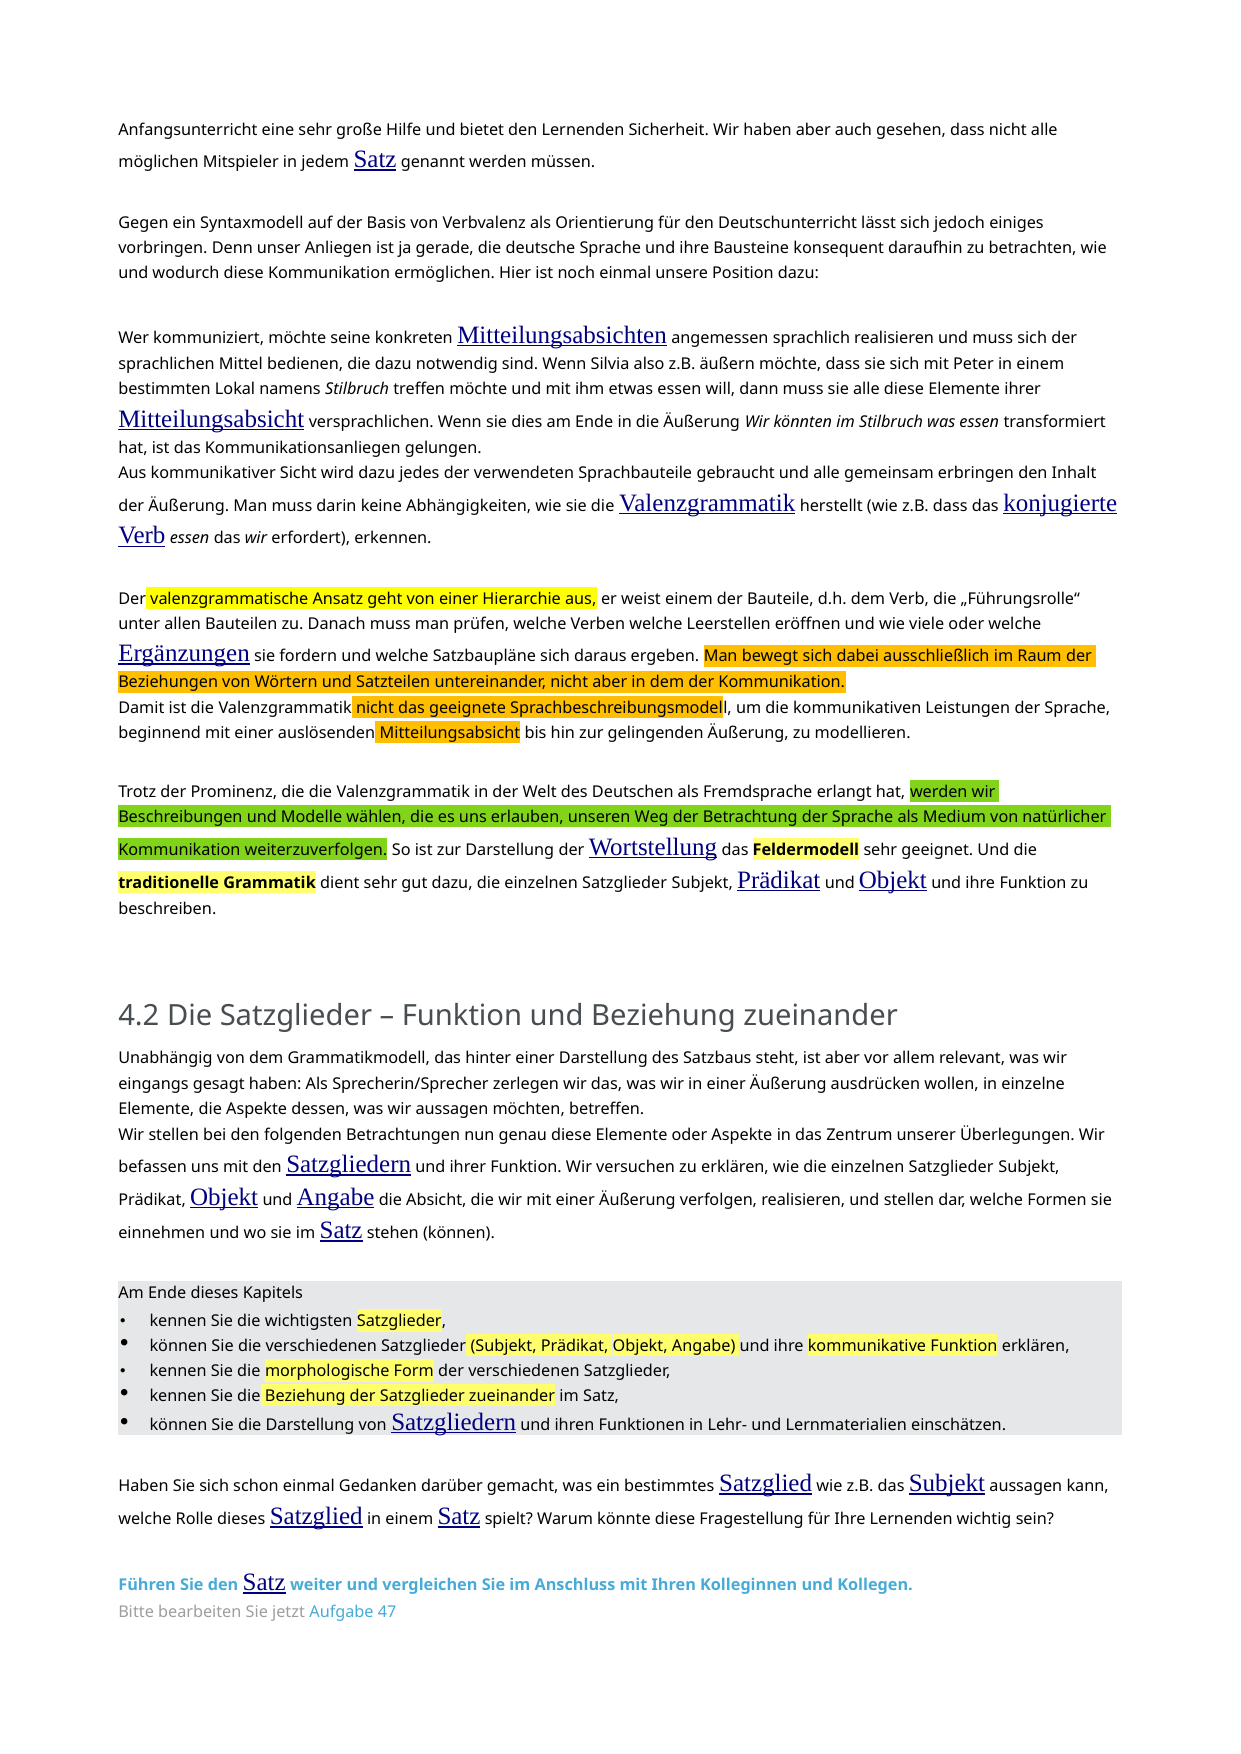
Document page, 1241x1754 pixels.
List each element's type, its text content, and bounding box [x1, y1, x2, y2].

text Bitte bearbeiten Sie jetzt Aufgabe 47 [118, 1600, 1122, 1623]
text Der valenzgrammatische Ansatz geht von einer Hierarchie aus, er weist einem der Bauteile, d.h. dem Verb, die „Führungsrolle“ unter allen Bauteilen zu. Danach muss man prüfen, welche Verben welche Leerstellen eröffnen und wie viele oder welche Ergänzungen sie fordern und welche Satzbaupläne sich daraus ergeben. Man bewegt sich dabei ausschließlich im Raum der Beziehungen von Wörtern und Satzteilen untereinander, nicht aber in dem der Kommunikation. [118, 587, 1122, 693]
subtitle 4.2 Die Satzglieder – Funktion und Beziehung zueinander [118, 994, 1122, 1034]
text Trotz der Prominenz, die die Valenzgrammatik in der Welt des Deutschen als Fremdsprache erlangt hat, werden wir Beschreibungen und Modelle wählen, die es uns erlauben, unseren Weg der Betrachtung der Sprache als Medium von natürlicher Kommunikation weiterzuverfolgen. So ist zur Darstellung der Wortstellung das Feldermodell sehr geeignet. Und die traditionelle Grammatik dient sehr gut dazu, die einzelnen Satzglieder Subjekt, Prädikat und Objekt und ihre Funktion zu beschreiben. [118, 780, 1122, 919]
text Unabhängig von dem Grammatikmodell, das hinter einer Darstellung des Satzbaus steht, ist aber vor allem relevant, was wir eingangs gesagt haben: Als Sprecherin/Sprecher zerlegen wir das, was wir in einer Äußerung ausdrücken wollen, in einzelne Elemente, die Aspekte dessen, was wir aussagen möchten, betreffen. [118, 1046, 1122, 1119]
text Am Ende dieses Kapitels [118, 1281, 1122, 1303]
list können Sie die verschiedenen Satzglieder (Subjekt, Prädikat, Objekt, Angabe) und ihre kommunikative Funktion erklären, [120, 1332, 1122, 1357]
text Haben Sie sich schon einmal Gedanken darüber gemacht, was ein bestimmtes Satzglied wie z.B. das Subjekt aussagen kann, welche Rolle dieses Satzglied in einem Satz spielt? Warum könnte diese Fragestellung für Ihre Lernenden wichtig sein? [118, 1468, 1122, 1530]
text Anfangsunterricht eine sehr große Hilfe und bietet den Lernenden Sicherheit. Wir haben aber auch gesehen, dass nicht alle möglichen Mitspieler in jedem Satz genannt werden müssen. [118, 118, 1122, 173]
list können Sie die Darstellung von Satzgliedern und ihren Funktionen in Lehr- und Lernmaterialien einschätzen. [120, 1407, 1122, 1435]
text Wir stellen bei den folgenden Betrachtungen nun genau diese Elemente oder Aspekte in das Zentrum unserer Überlegungen. Wir befassen uns mit den Satzgliedern und ihrer Funktion. Wir versuchen zu erklären, wie die einzelnen Satzglieder Subjekt, Prädikat, Objekt und Angabe die Absicht, die wir mit einer Äußerung verfolgen, realisieren, und stellen dar, welche Formen sie einnehmen und wo sie im Satz stehen (können). [118, 1123, 1122, 1244]
text Wer kommuniziert, möchte seine konkreten Mitteilungsabsichten angemessen sprachlich realisieren und muss sich der sprachlichen Mittel bedienen, die dazu notwendig sind. Wenn Silvia also z.B. äußern möchte, dass sie sich mit Peter in einem bestimmten Lokal namens Stilbruch treffen möchte und mit ihm etwas essen will, dann muss sie alle diese Elemente ihrer Mitteilungsabsicht versprachlichen. Wenn sie dies am Ende in die Äußerung Wir könnten im Stilbruch was essen transformiert hat, ist das Kommunikationsanliegen gelungen. [118, 320, 1122, 458]
text Gegen ein Syntaxmodell auf der Basis von Verbvalenz als Orientierung für den Deutschunterricht lässt sich jedoch einiges vorbringen. Denn unser Anliegen ist ja gerade, die deutsche Sprache und ihre Bausteine konsequent daraufhin zu betrachten, wie und wodurch diese Kommunikation ermöglichen. Hier ist noch einmal unsere Position dazu: [118, 211, 1122, 284]
text Aus kommunikativer Sicht wird dazu jedes der verwendeten Sprachbauteile gebraucht und alle gemeinsam erbringen den Inhalt der Äußerung. Man muss darin keine Abhängigkeiten, wie sie die Valenzgrammatik herstellt (wie z.B. dass das konjugierte Verb essen das wir erfordert), erkennen. [118, 461, 1122, 549]
text Damit ist die Valenzgrammatik nicht das geeignete Sprachbeschreibungsmodell, um die kommunikativen Leistungen der Sprache, beginnend mit einer auslösenden Mitteilungsabsicht bis hin zur gelingenden Äußerung, zu modellieren. [118, 696, 1122, 743]
list kennen Sie die Beziehung der Satzglieder zueinander im Satz, [120, 1382, 1122, 1407]
text Führen Sie den Satz weiter und vergleichen Sie im Anschluss mit Ihren Kolleginnen und Kollegen. [118, 1567, 1122, 1596]
list kennen Sie die wichtigsten Satzglieder, [120, 1307, 1122, 1332]
list kennen Sie die morphologische Form der verschiedenen Satzglieder, [120, 1357, 1122, 1382]
